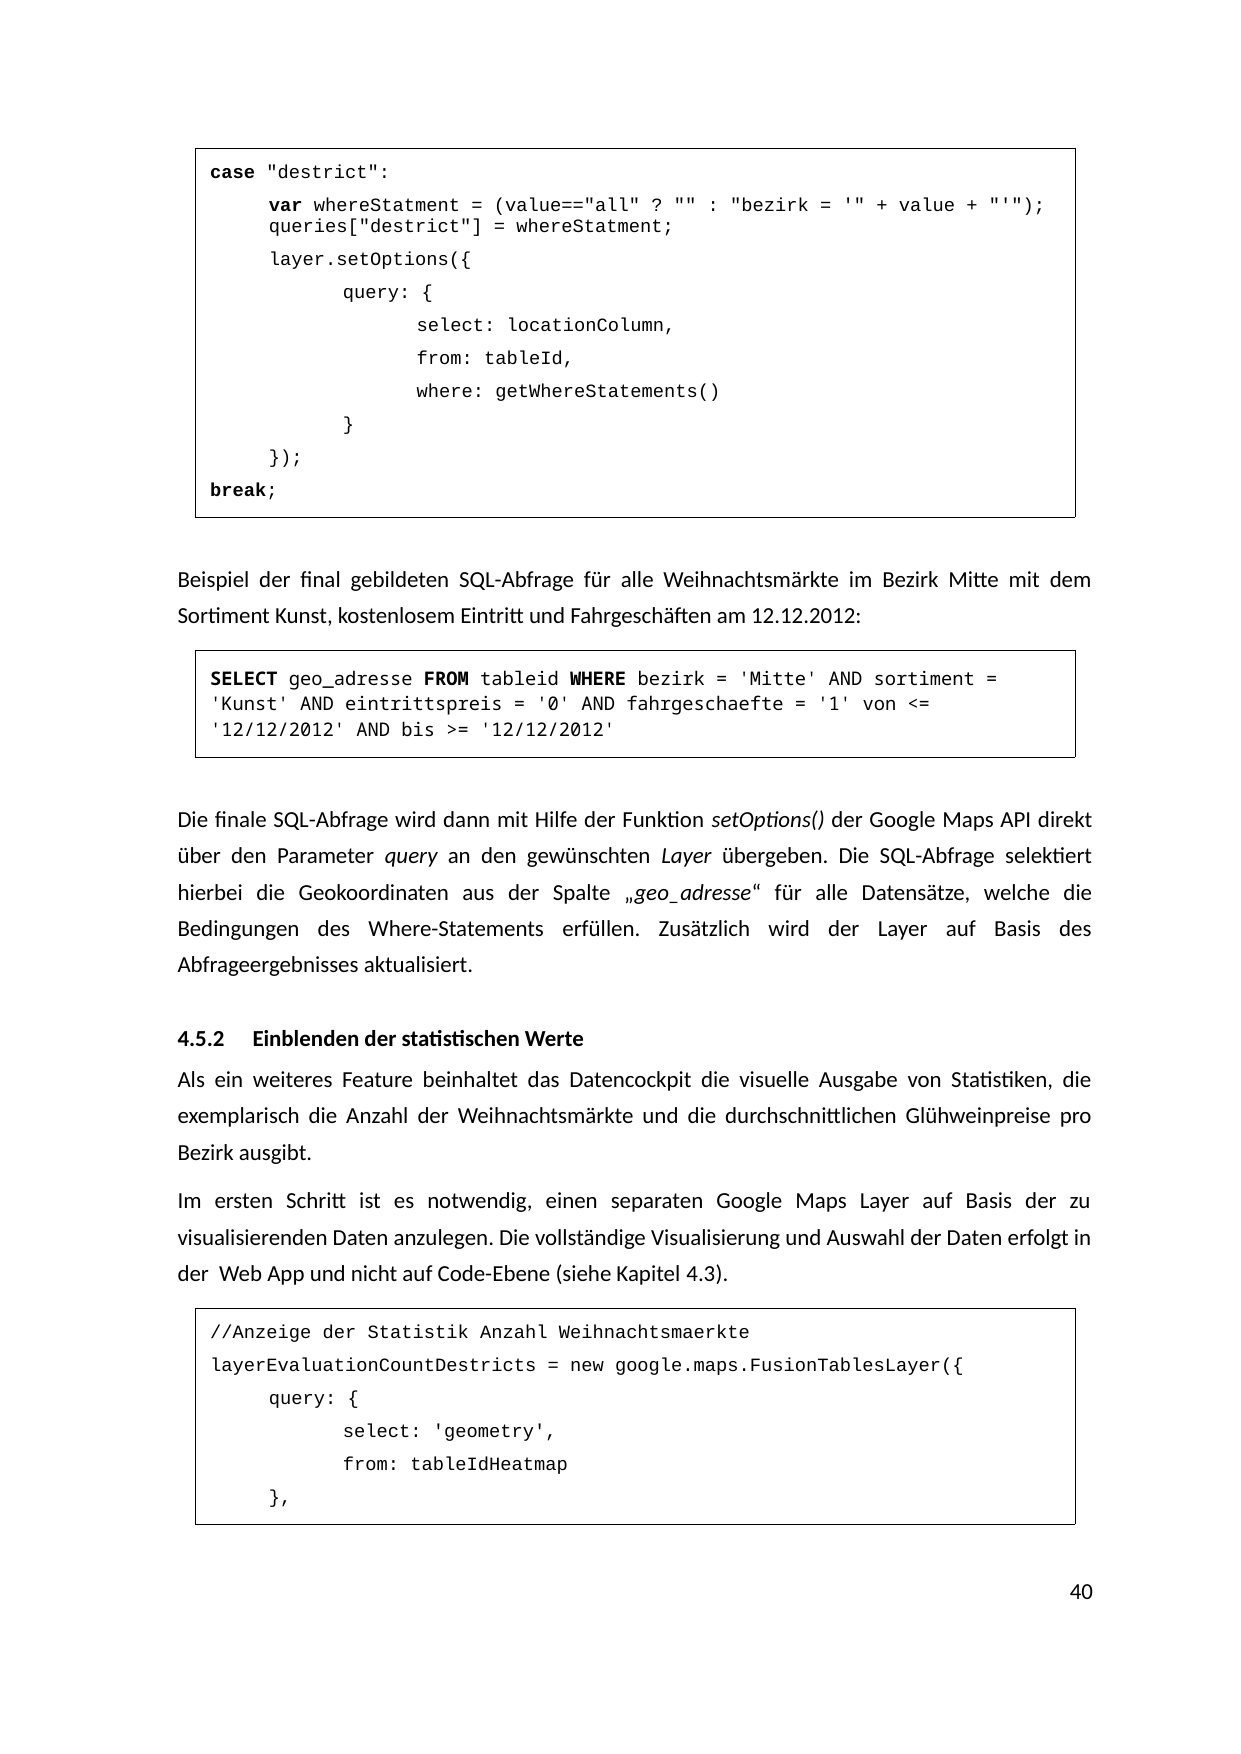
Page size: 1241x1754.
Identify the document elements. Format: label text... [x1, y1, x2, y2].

text from: tableId, [196, 334, 1075, 367]
text //Anzeige der Statistik Anzahl Weihnachtsmaerkte [196, 1309, 1075, 1341]
text from: tableIdHeatmap [196, 1440, 1075, 1473]
text Im ersten Schritt ist es notwendig, einen separaten Google Maps Layer auf Basis der zu visualisierenden Daten anzulegen. Die vollständige Visualisierung und Auswahl der Daten erfolgt in der Web App und nicht auf Code-Ebene (siehe Kapitel 4.3). [177, 1186, 1093, 1287]
text query: { [196, 1374, 1075, 1407]
text case "destrict": [196, 149, 1075, 181]
text }); [196, 433, 1075, 466]
text }, [196, 1473, 1075, 1524]
text Als ein weiteres Feature beinhaltet das Datencockpit die visuelle Ausgabe von Statistiken, die exemplarisch die Anzahl der Weihnachtsmärkte und die durchschnittlichen Glühweinpreise pro Bezirk ausgibt. [177, 1065, 1093, 1166]
text var whereStatment = (value=="all" ? "" : "bezirk = '" + value + "'"); queries["destrict"] = whereStatment; [196, 181, 1075, 235]
text SELECT geo_adresse FROM tableid WHERE bezirk = 'Mitte' AND sortiment = 'Kunst' AND eintrittspreis = '0' AND fahrgeschaefte = '1' von <= '12/12/2012' AND bis >= '12/12/2012' [196, 651, 1075, 757]
text break; [196, 466, 1075, 517]
subtitle Einblenden der statistischen Werte [177, 1024, 1093, 1052]
text select: locationColumn, [196, 301, 1075, 334]
text layer.setOptions({ [196, 235, 1075, 268]
text where: getWhereStatements() [196, 367, 1075, 400]
text query: { [196, 268, 1075, 301]
text Die finale SQL-Abfrage wird dann mit Hilfe der Funktion setOptions() der Google Maps API direkt über den Parameter query an den gewünschten Layer übergeben. Die SQL-Abfrage selektiert hierbei die Geokoordinaten aus der Spalte „geo_adresse“ für alle Datensätze, welche die Bedingungen des Where-Statements erfüllen. Zusätzlich wird der Layer auf Basis des Abfrageergebnisses aktualisiert. [177, 769, 1093, 979]
text Beispiel der final gebildeten SQL-Abfrage für alle Weihnachtsmärkte im Bezirk Mitte mit dem Sortiment Kunst, kostenlosem Eintritt und Fahrgeschäften am 12.12.2012: [177, 529, 1093, 629]
text } [196, 400, 1075, 433]
text select: 'geometry', [196, 1407, 1075, 1440]
text layerEvaluationCountDestricts = new google.maps.FusionTablesLayer({ [196, 1341, 1075, 1374]
